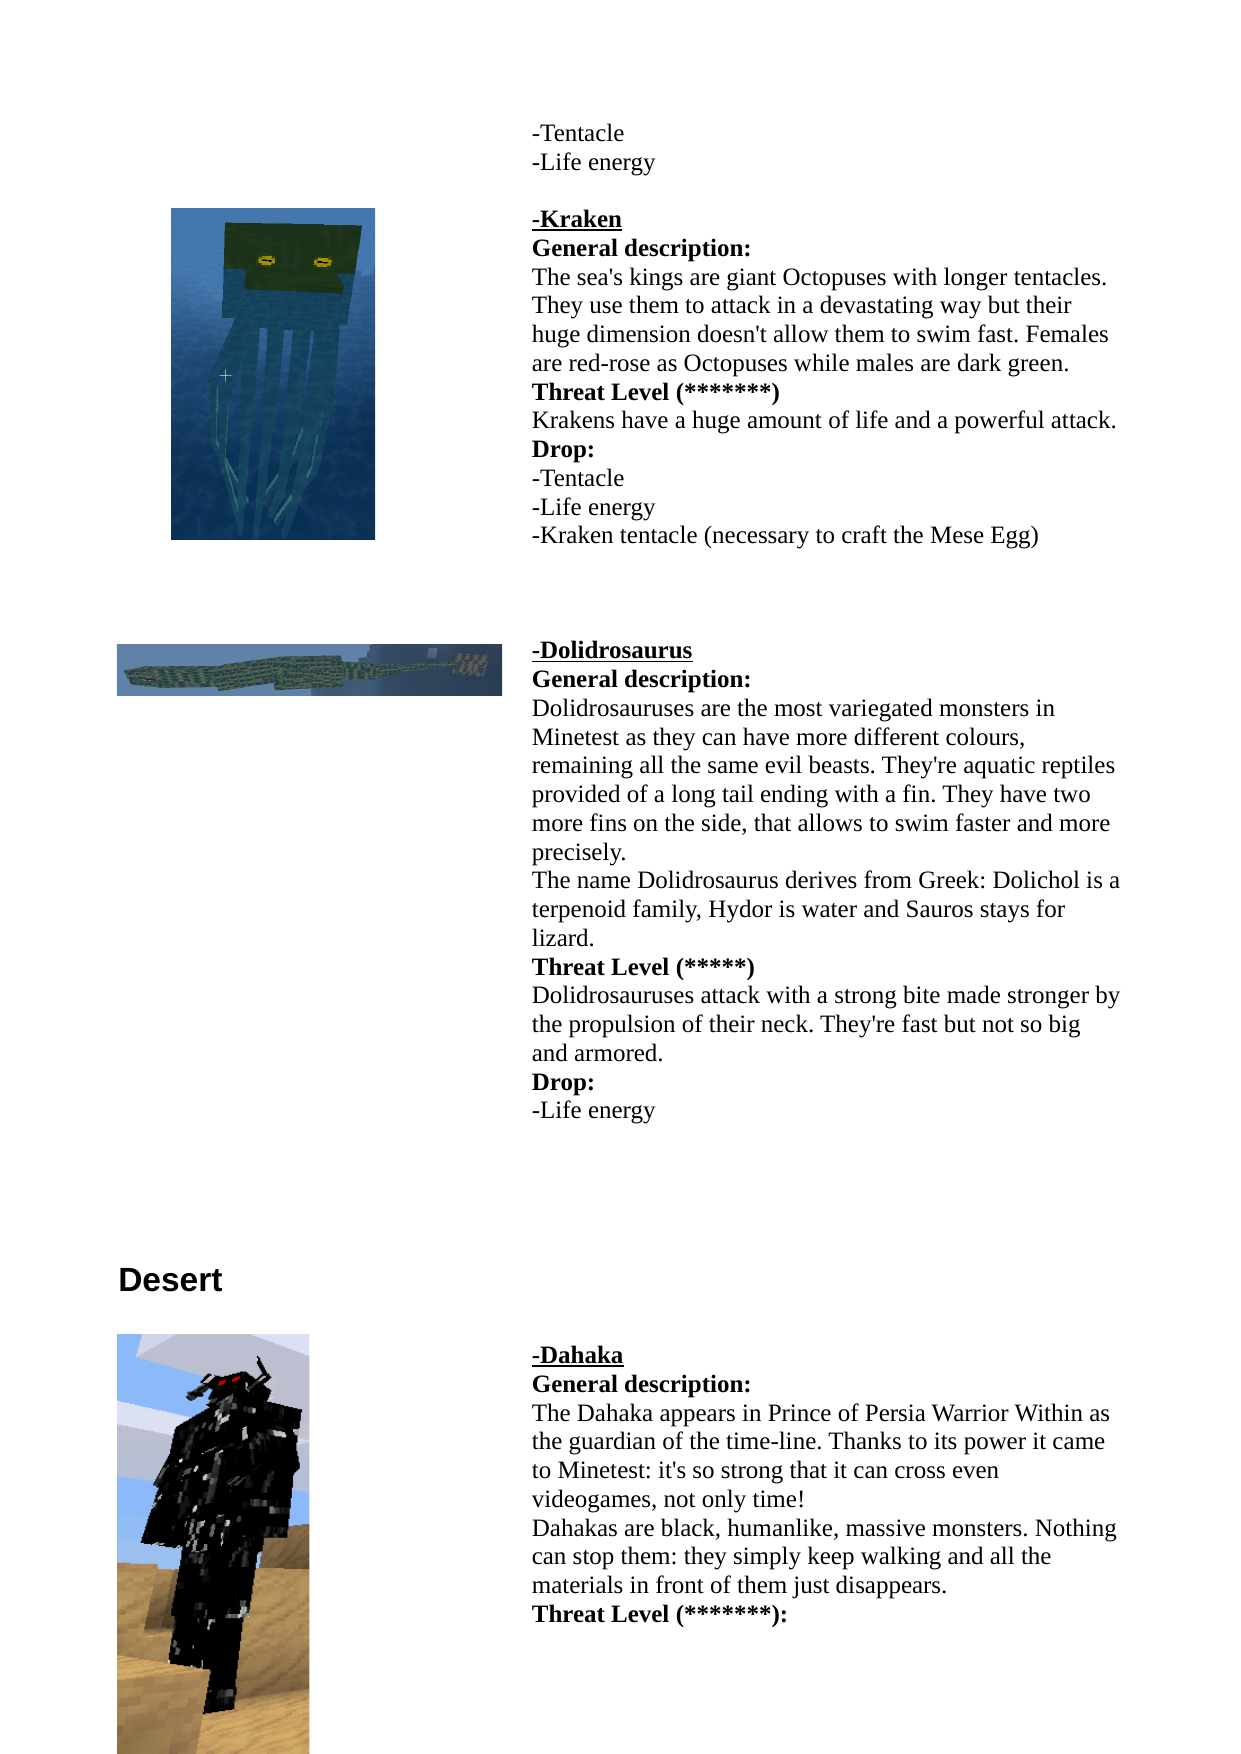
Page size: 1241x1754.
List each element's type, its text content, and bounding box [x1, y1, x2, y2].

text The name Dolidrosaurus derives from Greek: Dolichol is a terpenoid family, Hydor is water and Sauros stays for lizard. [532, 866, 1122, 952]
text General description: [532, 233, 1122, 262]
text Drop: [532, 434, 1122, 463]
subtitle Desert [118, 1260, 1122, 1299]
text -Life energy [532, 492, 1122, 521]
text Dolidrosauruses attack with a strong bite made stronger by the propulsion of their neck. They're fast but not so big and armored. [532, 981, 1122, 1067]
text -Tentacle [532, 463, 1122, 492]
text Dolidrosauruses are the most variegated monsters in Minetest as they can have more different colours, remaining all the same evil beasts. They're aquatic reptiles provided of a long tail ending with a fin. They have two more fins on the side, that allows to swim faster and more precisely. [532, 693, 1122, 866]
text -Life energy [532, 147, 1122, 176]
text Threat Level (*****) [532, 952, 1122, 981]
text -Kraken tentacle (necessary to craft the Mese Egg) [532, 521, 1122, 549]
picture [117, 1334, 310, 1754]
text Dahakas are black, humanlike, massive monsters. Nothing can stop them: they simply keep walking and all the materials in front of them just disappears. [532, 1513, 1122, 1599]
text The sea's kings are giant Octopuses with longer tentacles. They use them to attack in a devastating way but their huge dimension doesn't allow them to swim fast. Females are red-rose as Octopuses while males are dark green. [532, 262, 1122, 377]
text -Kraken [532, 204, 1122, 233]
text General description: [532, 1369, 1122, 1398]
picture [171, 208, 376, 540]
text General description: [532, 664, 1122, 693]
text Drop: [532, 1067, 1122, 1096]
text The Dahaka appears in Prince of Persia Warrior Within as the guardian of the time-line. Thanks to its power it came to Minetest: it's so strong that it can cross even videogames, not only time! [532, 1398, 1122, 1513]
text Threat Level (*******): [532, 1599, 1122, 1628]
text -Tentacle [532, 118, 1122, 147]
picture [116, 644, 503, 696]
text -Life energy [532, 1096, 1122, 1124]
text Threat Level (*******) [532, 377, 1122, 406]
text -Dahaka [532, 1340, 1122, 1369]
text -Dolidrosaurus [532, 636, 1122, 664]
text Krakens have a huge amount of life and a powerful attack. [532, 406, 1122, 434]
